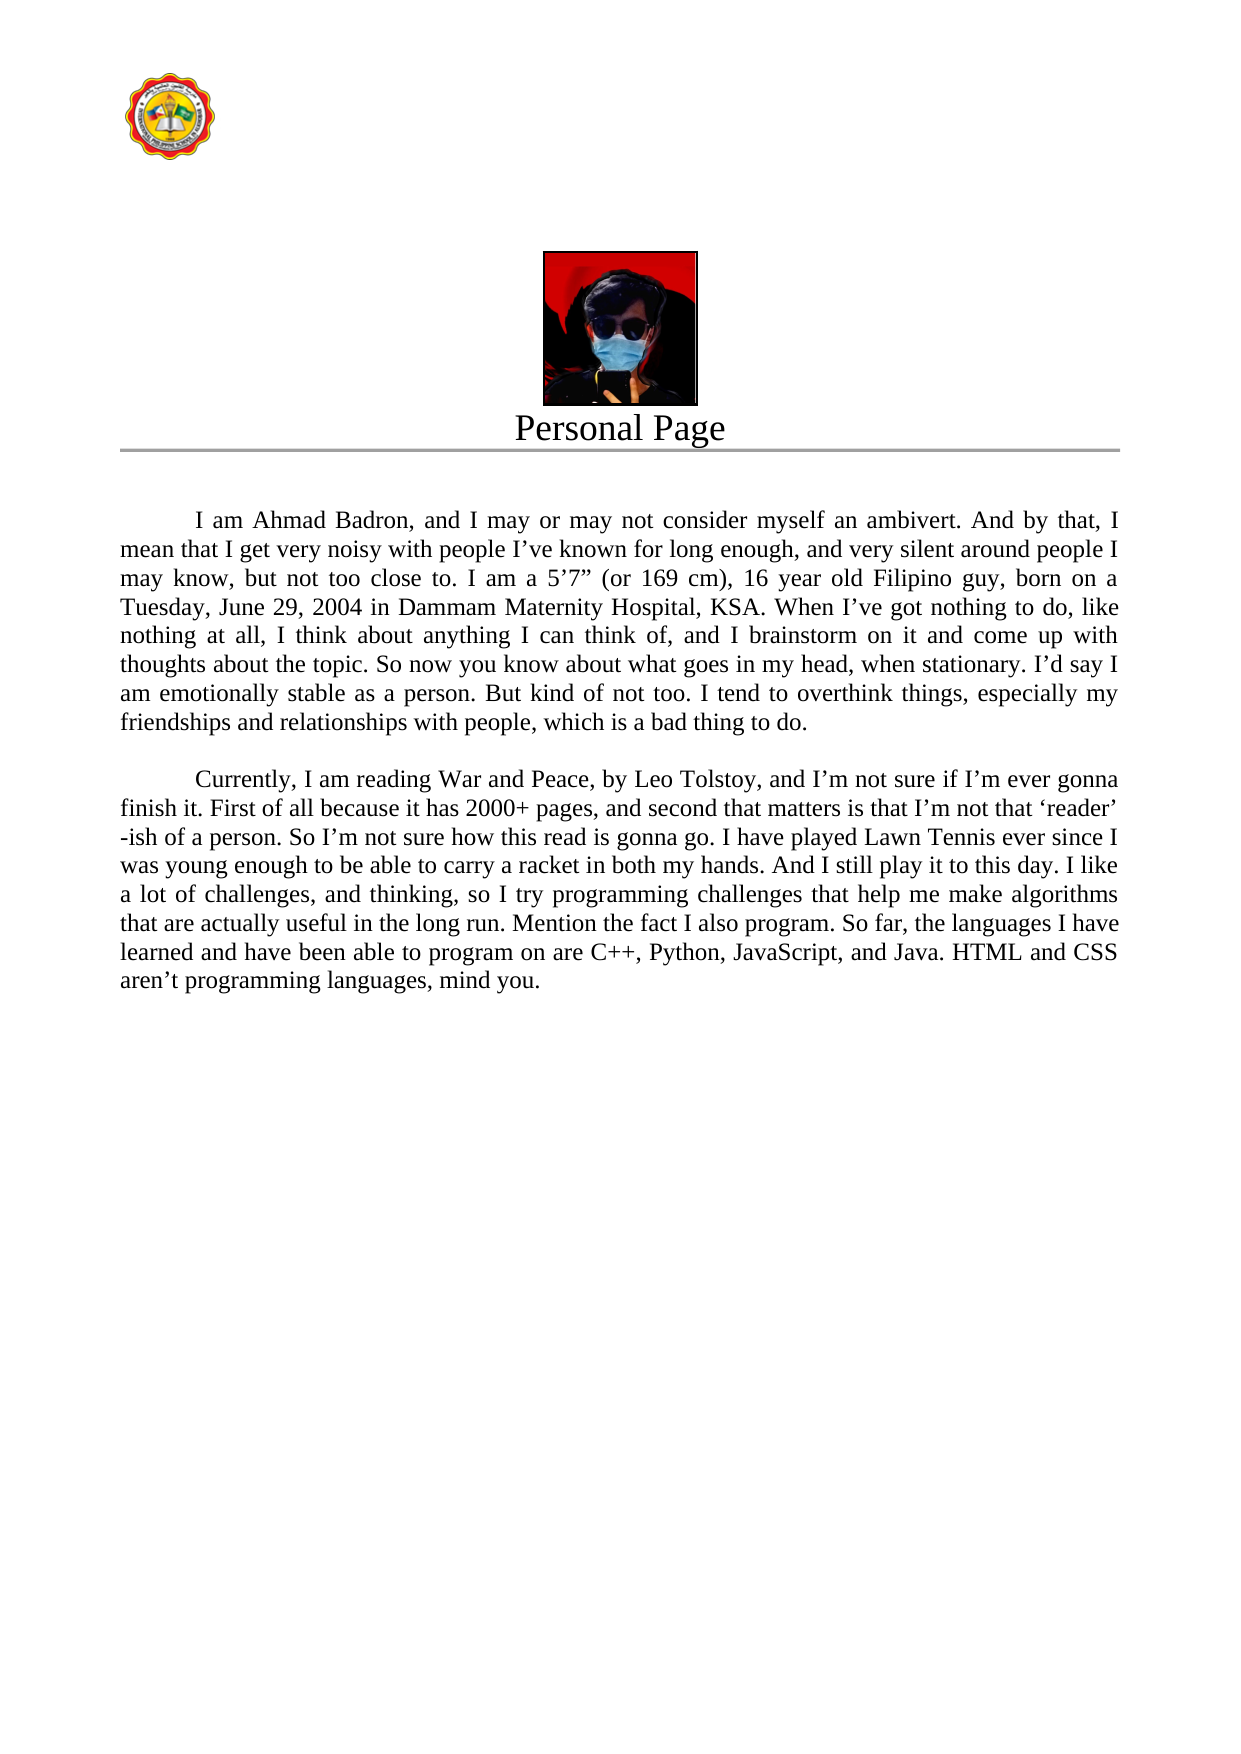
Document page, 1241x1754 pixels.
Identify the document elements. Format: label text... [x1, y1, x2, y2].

text I am Ahmad Badron, and I may or may not consider myself an ambivert. And by that, I mean that I get very noisy with people I’ve known for long enough, and very silent around people I may know, but not too close to. I am a 5’7” (or 169 cm), 16 year old Filipino guy, born on a Tuesday, June 29, 2004 in Dammam Maternity Hospital, KSA. When I’ve got nothing to do, like nothing at all, I think about anything I can think of, and I brainstorm on it and come up with thoughts about the topic. So now you know about what goes in my head, when stationary. I’d say I am emotionally stable as a person. But kind of not too. I tend to overthink things, especially my friendships and relationships with people, which is a bad thing to do. [120, 505, 1120, 735]
picture [125, 73, 220, 160]
picture [545, 253, 696, 403]
text Currently, I am reading War and Peace, by Leo Tolstoy, and I’m not sure if I’m ever gonna finish it. First of all because it has 2000+ pages, and second that matters is that I’m not that ‘reader’ -ish of a person. So I’m not sure how this read is gonna go. I have played Lawn Tennis ever since I was young enough to be able to carry a racket in both my hands. And I still play it to this day. I like a lot of challenges, and thinking, so I try programming challenges that help me make algorithms that are actually useful in the long run. Mention the fact I also program. So far, the languages I have learned and have been able to program on are C++, Python, JavaScript, and Java. HTML and CSS aren’t programming languages, mind you. [120, 764, 1120, 994]
text Personal Page [120, 406, 1120, 448]
